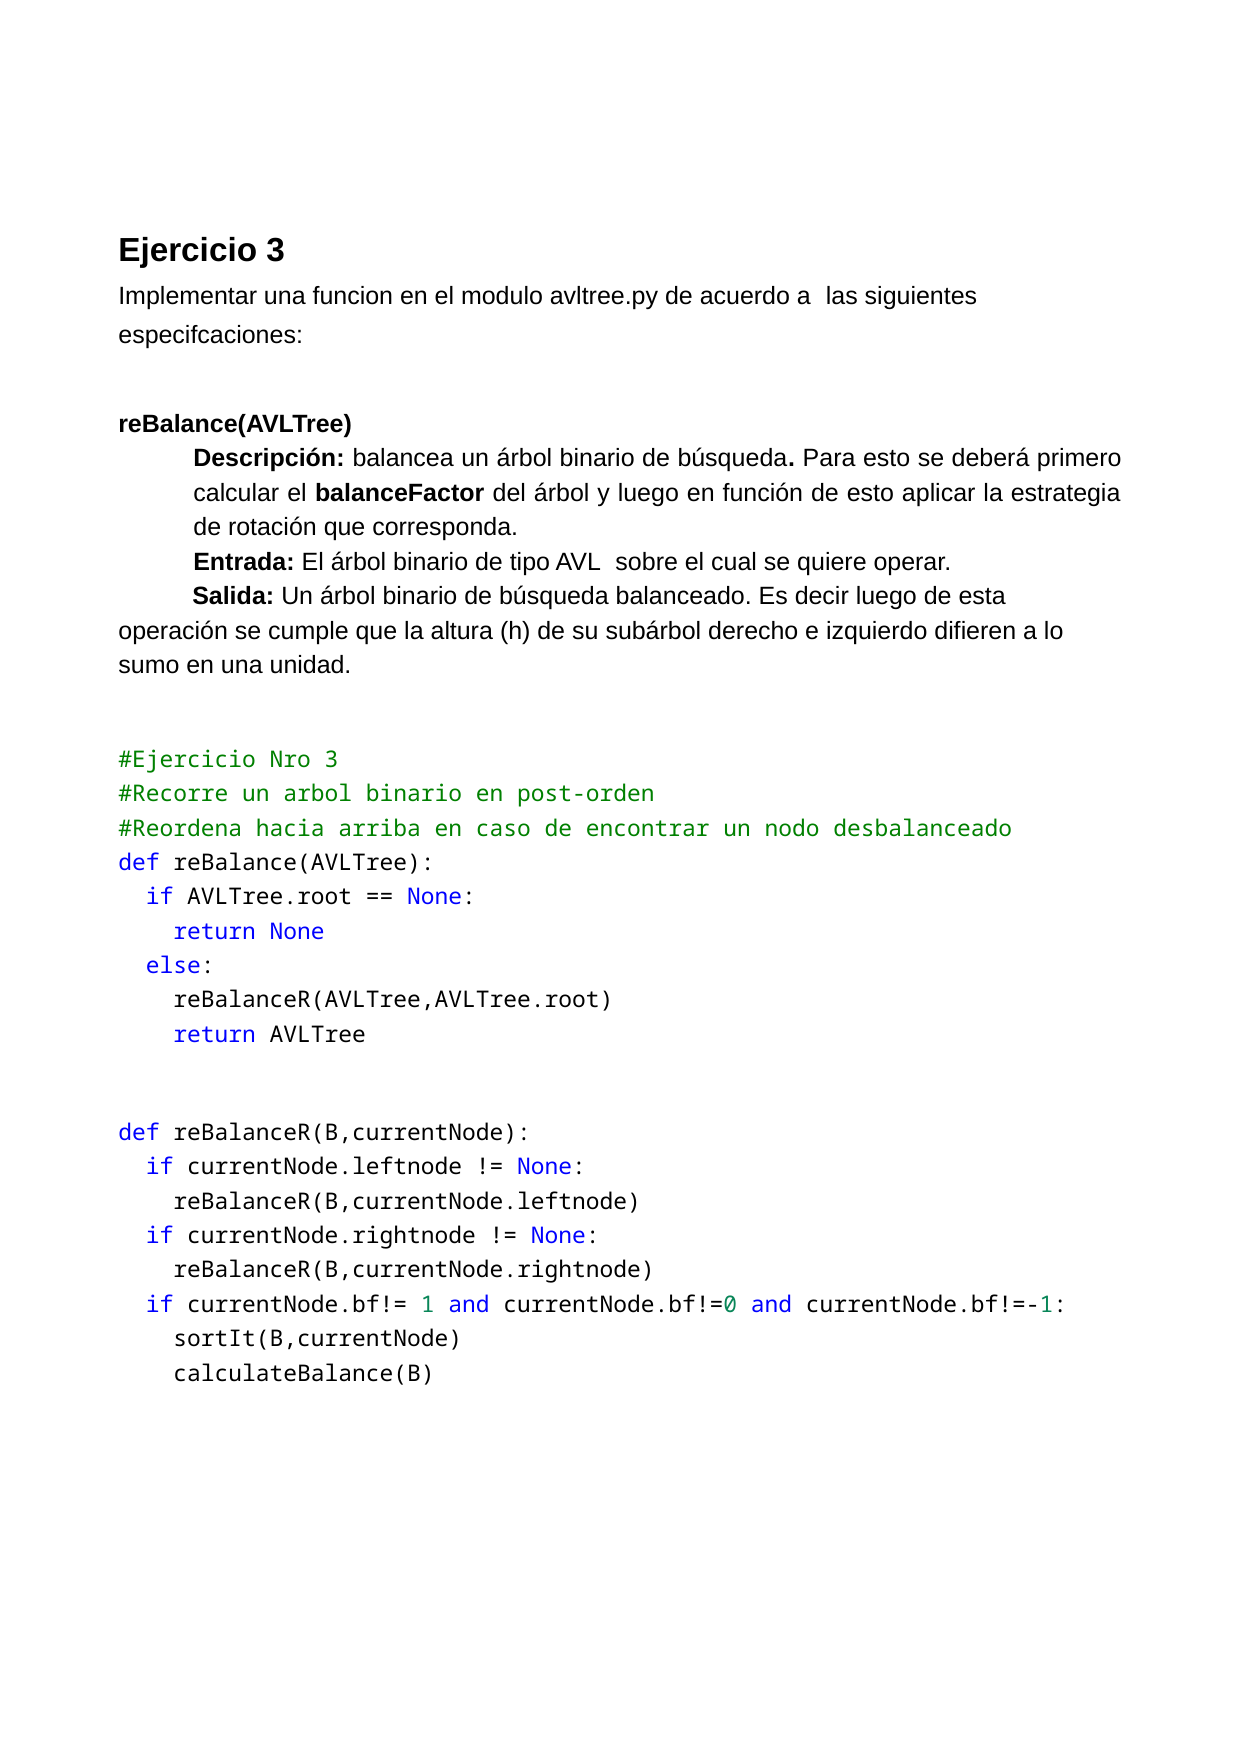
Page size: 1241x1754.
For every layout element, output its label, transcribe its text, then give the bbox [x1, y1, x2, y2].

text return None [118, 911, 1122, 946]
text #Reordena hacia arriba en caso de encontrar un nodo desbalanceado [118, 808, 1122, 843]
text #Ejercicio Nro 3 [118, 743, 1122, 774]
text def reBalanceR(B,currentNode): [118, 1113, 1122, 1147]
text sortIt(B,currentNode) [118, 1319, 1122, 1353]
text #Recorre un arbol binario en post-orden [118, 774, 1122, 808]
text if currentNode.rightnode != None: [118, 1216, 1122, 1250]
text if currentNode.bf!= 1 and currentNode.bf!=0 and currentNode.bf!=-1: [118, 1285, 1122, 1319]
text Salida: Un árbol binario de búsqueda balanceado. Es decir luego de esta operación se cumple que la altura (h) de su subárbol derecho e izquierdo difieren a lo sumo en una unidad. [118, 581, 1122, 679]
text else: [118, 946, 1122, 980]
text reBalance(AVLTree) [118, 409, 1122, 438]
text reBalanceR(B,currentNode.rightnode) [118, 1250, 1122, 1285]
text return AVLTree [118, 1014, 1122, 1049]
text def reBalance(AVLTree): [118, 843, 1122, 877]
text if AVLTree.root == None: [118, 877, 1122, 911]
text reBalanceR(B,currentNode.leftnode) [118, 1182, 1122, 1216]
subtitle Ejercicio 3 [118, 230, 1122, 268]
text Entrada: El árbol binario de tipo AVL sobre el cual se quiere operar. [193, 547, 1122, 576]
text if currentNode.leftnode != None: [118, 1147, 1122, 1182]
text Descripción: balancea un árbol binario de búsqueda. Para esto se deberá primero calcular el balanceFactor del árbol y luego en función de esto aplicar la estrategia de rotación que corresponda. [193, 443, 1122, 541]
text calculateBalance(B) [118, 1353, 1122, 1388]
text Implementar una funcion en el modulo avltree.py de acuerdo a las siguientes especifcaciones: [118, 281, 1122, 349]
text reBalanceR(AVLTree,AVLTree.root) [118, 980, 1122, 1014]
